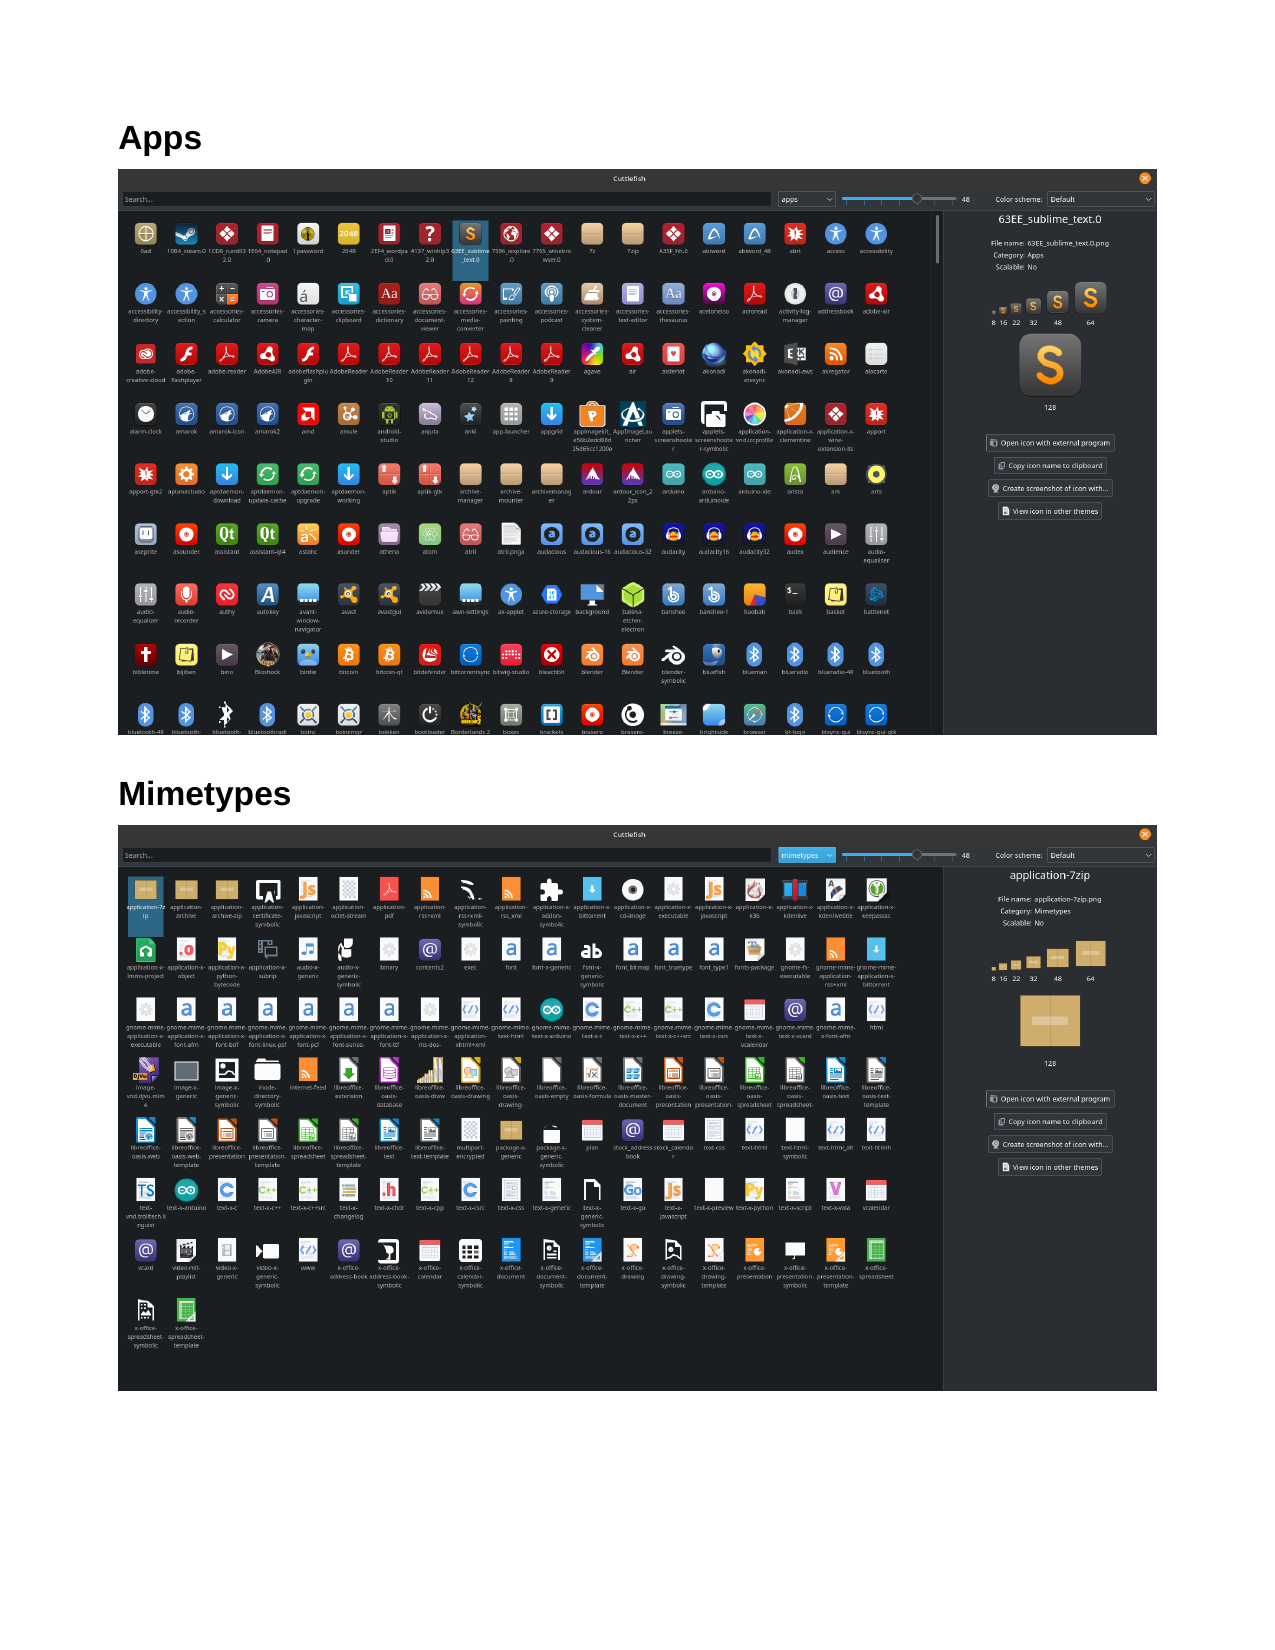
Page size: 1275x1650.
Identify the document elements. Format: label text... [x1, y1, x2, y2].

picture [118, 825, 1157, 1391]
subtitle Mimetypes [118, 774, 1157, 813]
subtitle Apps [118, 118, 1157, 157]
picture [118, 169, 1157, 735]
